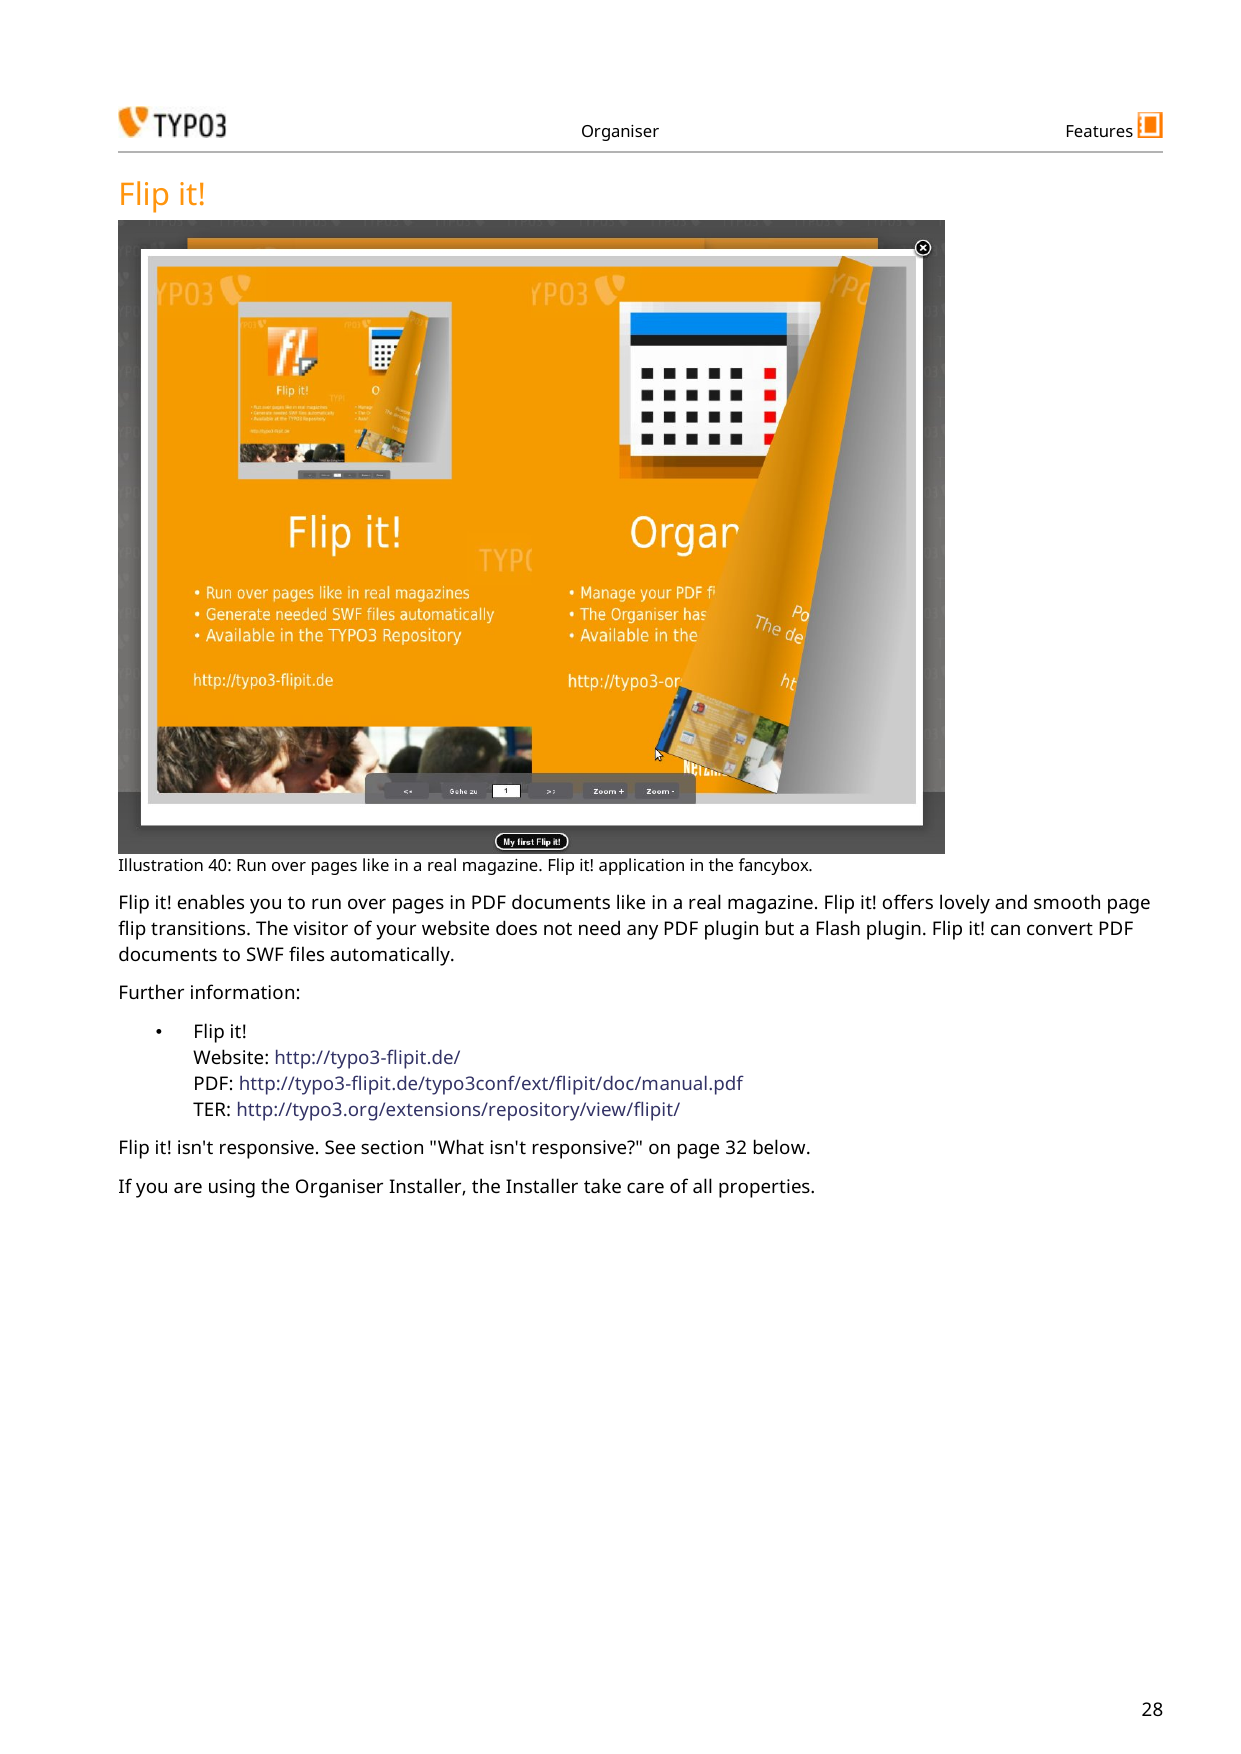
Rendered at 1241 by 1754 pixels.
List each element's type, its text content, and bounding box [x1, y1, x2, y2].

text Further information: [118, 979, 1163, 1005]
picture [1137, 112, 1163, 138]
picture [118, 220, 945, 854]
text If you are using the Organiser Installer, the Installer take care of all properties. [118, 1172, 1163, 1198]
picture [118, 106, 227, 138]
text Illustration 40: Run over pages like in a real magazine. Flip it! application in the fancybox. [118, 854, 945, 876]
text Flip it! isn't responsive. See section "What isn't responsive?" on page 27 below. [118, 1134, 1163, 1160]
subtitle Flip it! [118, 172, 1163, 215]
text Flip it! enables you to run over pages in PDF documents like in a real magazine. Flip it! offers lovely and smooth page flip transitions. The visitor of your website does not need any PDF plugin but a Flash plugin. Flip it! can convert PDF documents to SWF files automatically. [118, 888, 1163, 967]
list Flip it! Website: http://typo3-flipit.de/ PDF: http://typo3-flipit.de/typo3conf/ext/flipit/doc/manual.pdf TER: http://typo3.org/extensions/repository/view/flipit/ [156, 1017, 1163, 1122]
